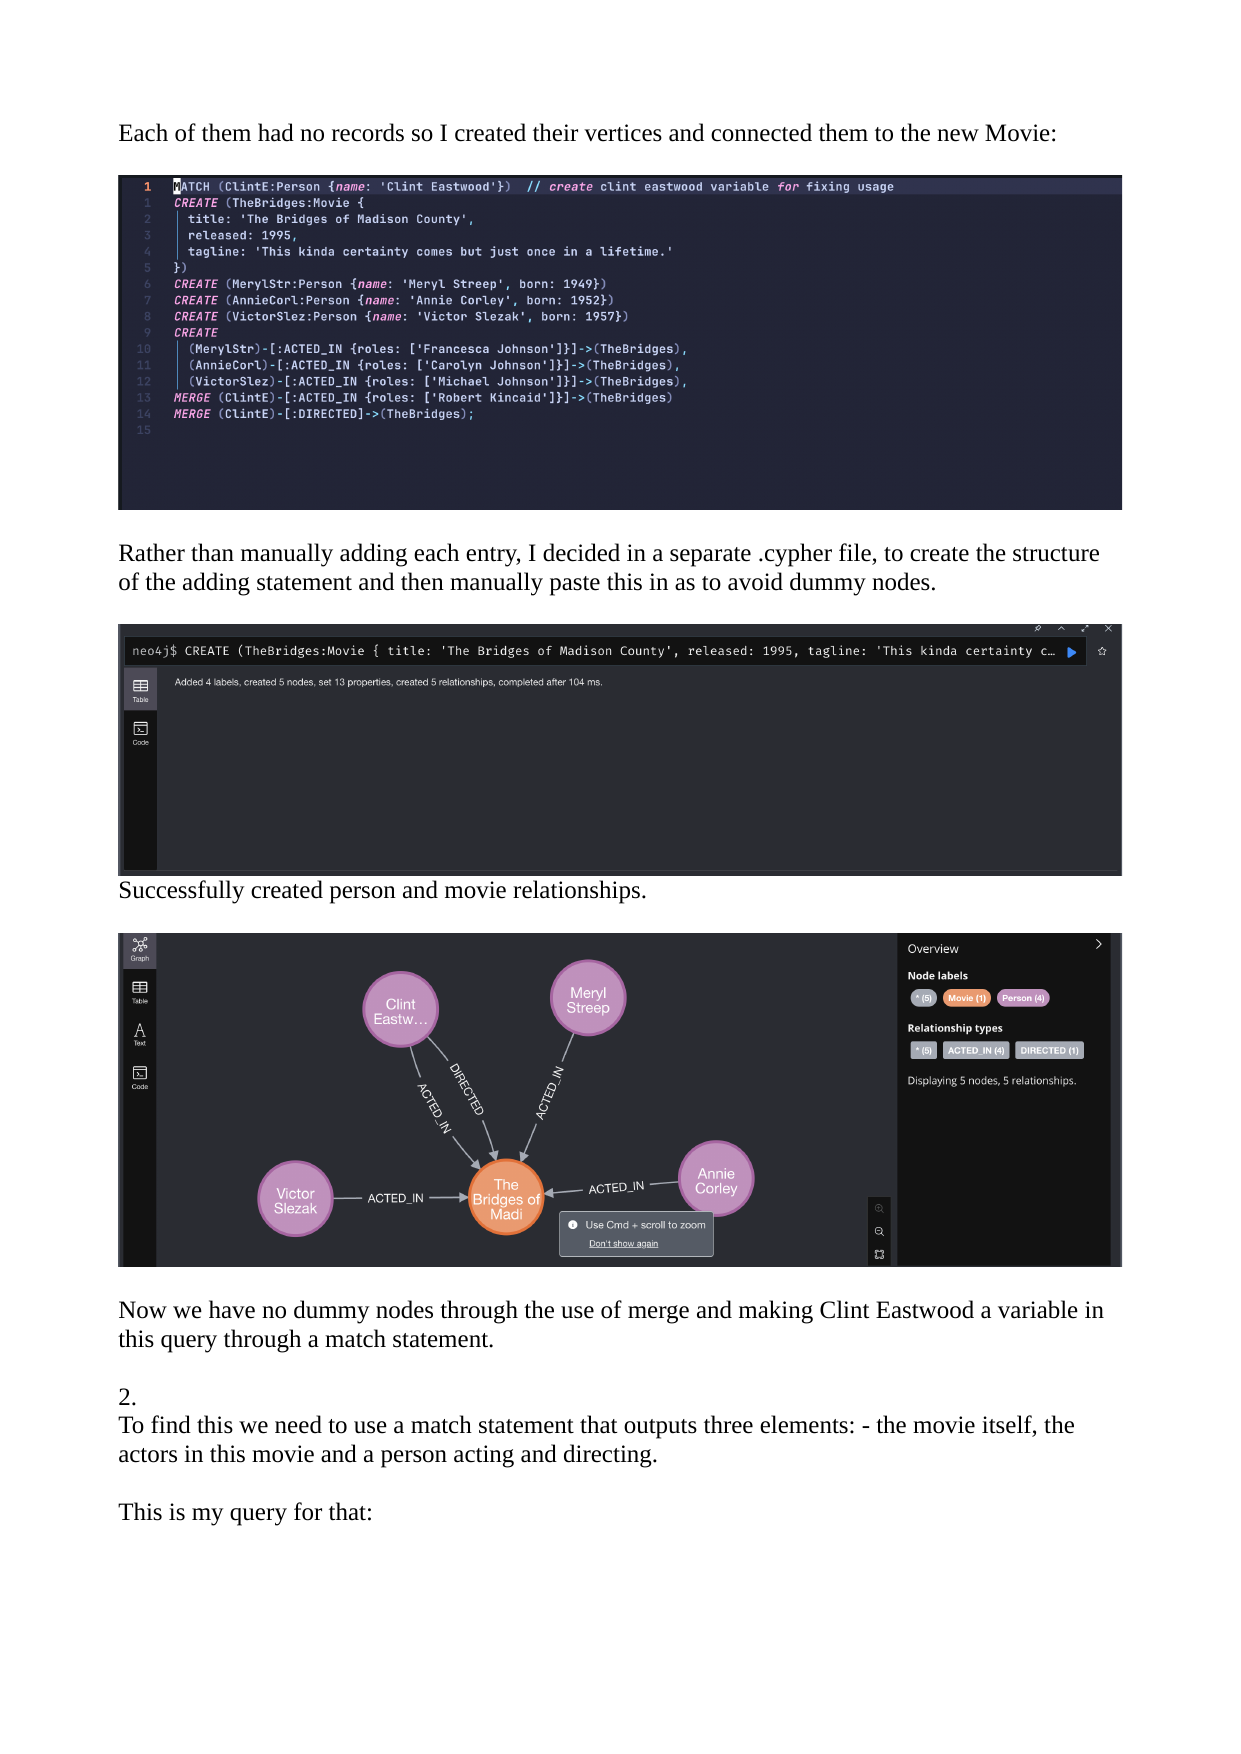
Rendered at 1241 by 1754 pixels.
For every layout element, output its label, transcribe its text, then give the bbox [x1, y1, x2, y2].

text To find this we need to use a match statement that outputs three elements: - the movie itself, the actors in this movie and a person acting and directing. [118, 1410, 1122, 1468]
text This is my query for that: [118, 1497, 1122, 1525]
picture [118, 624, 1123, 876]
text Now we have no dummy nodes through the use of merge and making Clint Eastwood a variable in this query through a match statement. [118, 1295, 1122, 1353]
text Successfully created person and movie relationships. [118, 876, 1122, 904]
text Rather than manually adding each entry, I decided in a separate .cypher file, to create the structure of the adding statement and then manually paste this in as to avoid dummy nodes. [118, 538, 1122, 596]
text Each of them had no records so I created their vertices and connected them to the new Movie: [118, 118, 1122, 147]
text 2. [118, 1382, 1122, 1410]
picture [118, 175, 1123, 510]
picture [118, 933, 1123, 1267]
